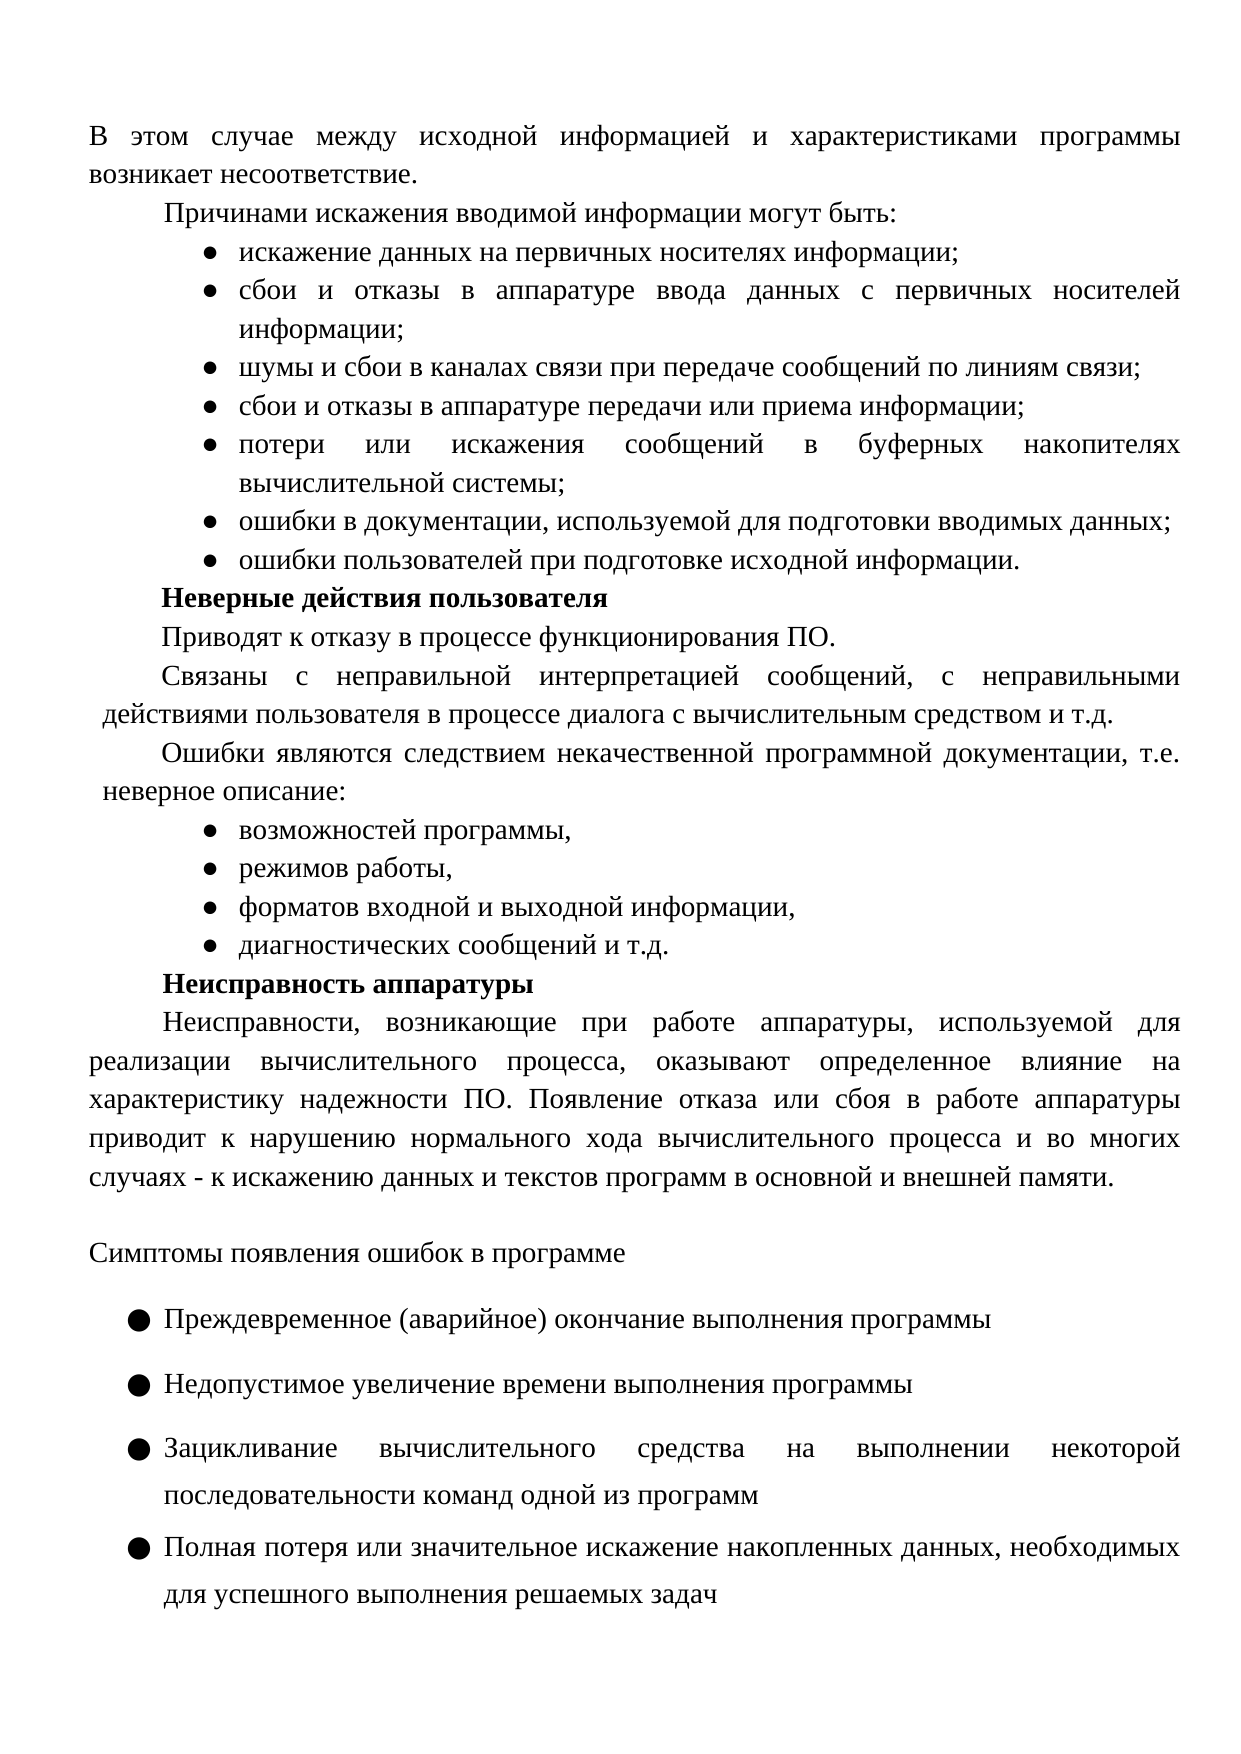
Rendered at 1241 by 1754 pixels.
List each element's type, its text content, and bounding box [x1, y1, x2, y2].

subtitle Симптомы появления ошибок в программе [89, 1235, 1181, 1268]
text Неверные действия пользователя [102, 581, 1181, 614]
text Неисправность аппаратуры [89, 966, 1181, 999]
text Причинами искажения вводимой информации могут быть: [89, 195, 1181, 229]
list сбои и отказы в аппаратуре ввода данных с первичных носителей информации; [201, 272, 1181, 344]
text Ошибки являются следствием некачественной программной документации, т.е. неверное описание: [102, 735, 1181, 807]
list сбои и отказы в аппаратуре передачи или приема информации; [201, 388, 1181, 421]
list возможностей программы, [201, 812, 1181, 845]
list режимов работы, [201, 850, 1181, 884]
text В этом случае между исходной информацией и характеристиками программы возникает несоответствие. [89, 118, 1181, 190]
list ошибки пользователей при подготовке исходной информации. [201, 542, 1181, 576]
list потери или искажения сообщений в буферных накопителях вычислительной системы; [201, 426, 1181, 498]
list форматов входной и выходной информации, [201, 889, 1181, 922]
text Связаны с неправильной интерпретацией сообщений, с неправильными действиями пользователя в процессе диалога с вычислительным средством и т.д. [102, 658, 1181, 730]
list Зацикливание вычислительного средства на выполнении некоторой последовательности команд одной из программ [126, 1415, 1181, 1511]
list шумы и сбои в каналах связи при передаче сообщений по линиям связи; [201, 349, 1181, 383]
text Неисправности, возникающие при работе аппаратуры, используемой для реализации вычислительного процесса, оказывают определенное влияние на характеристику надежности ПО. Появление отказа или сбоя в работе аппаратуры приводит к нарушению нормального хода вычислительного процесса и во многих случаях - к искажению данных и текстов программ в основной и внешней памяти. [89, 1004, 1181, 1192]
list Преждевременное (аварийное) окончание выполнения программы [126, 1286, 1181, 1346]
list Недопустимое увеличение времени выполнения программы [126, 1350, 1181, 1410]
list искажение данных на первичных носителях информации; [201, 234, 1181, 267]
list Полная потеря или значительное искажение накопленных данных, необходимых для успешного выполнения решаемых задач [126, 1513, 1181, 1609]
text Приводят к отказу в процессе функционирования ПО. [102, 619, 1181, 653]
list диагностических сообщений и т.д. [201, 927, 1181, 961]
list ошибки в документации, используемой для подготовки вводимых данных; [201, 503, 1181, 537]
